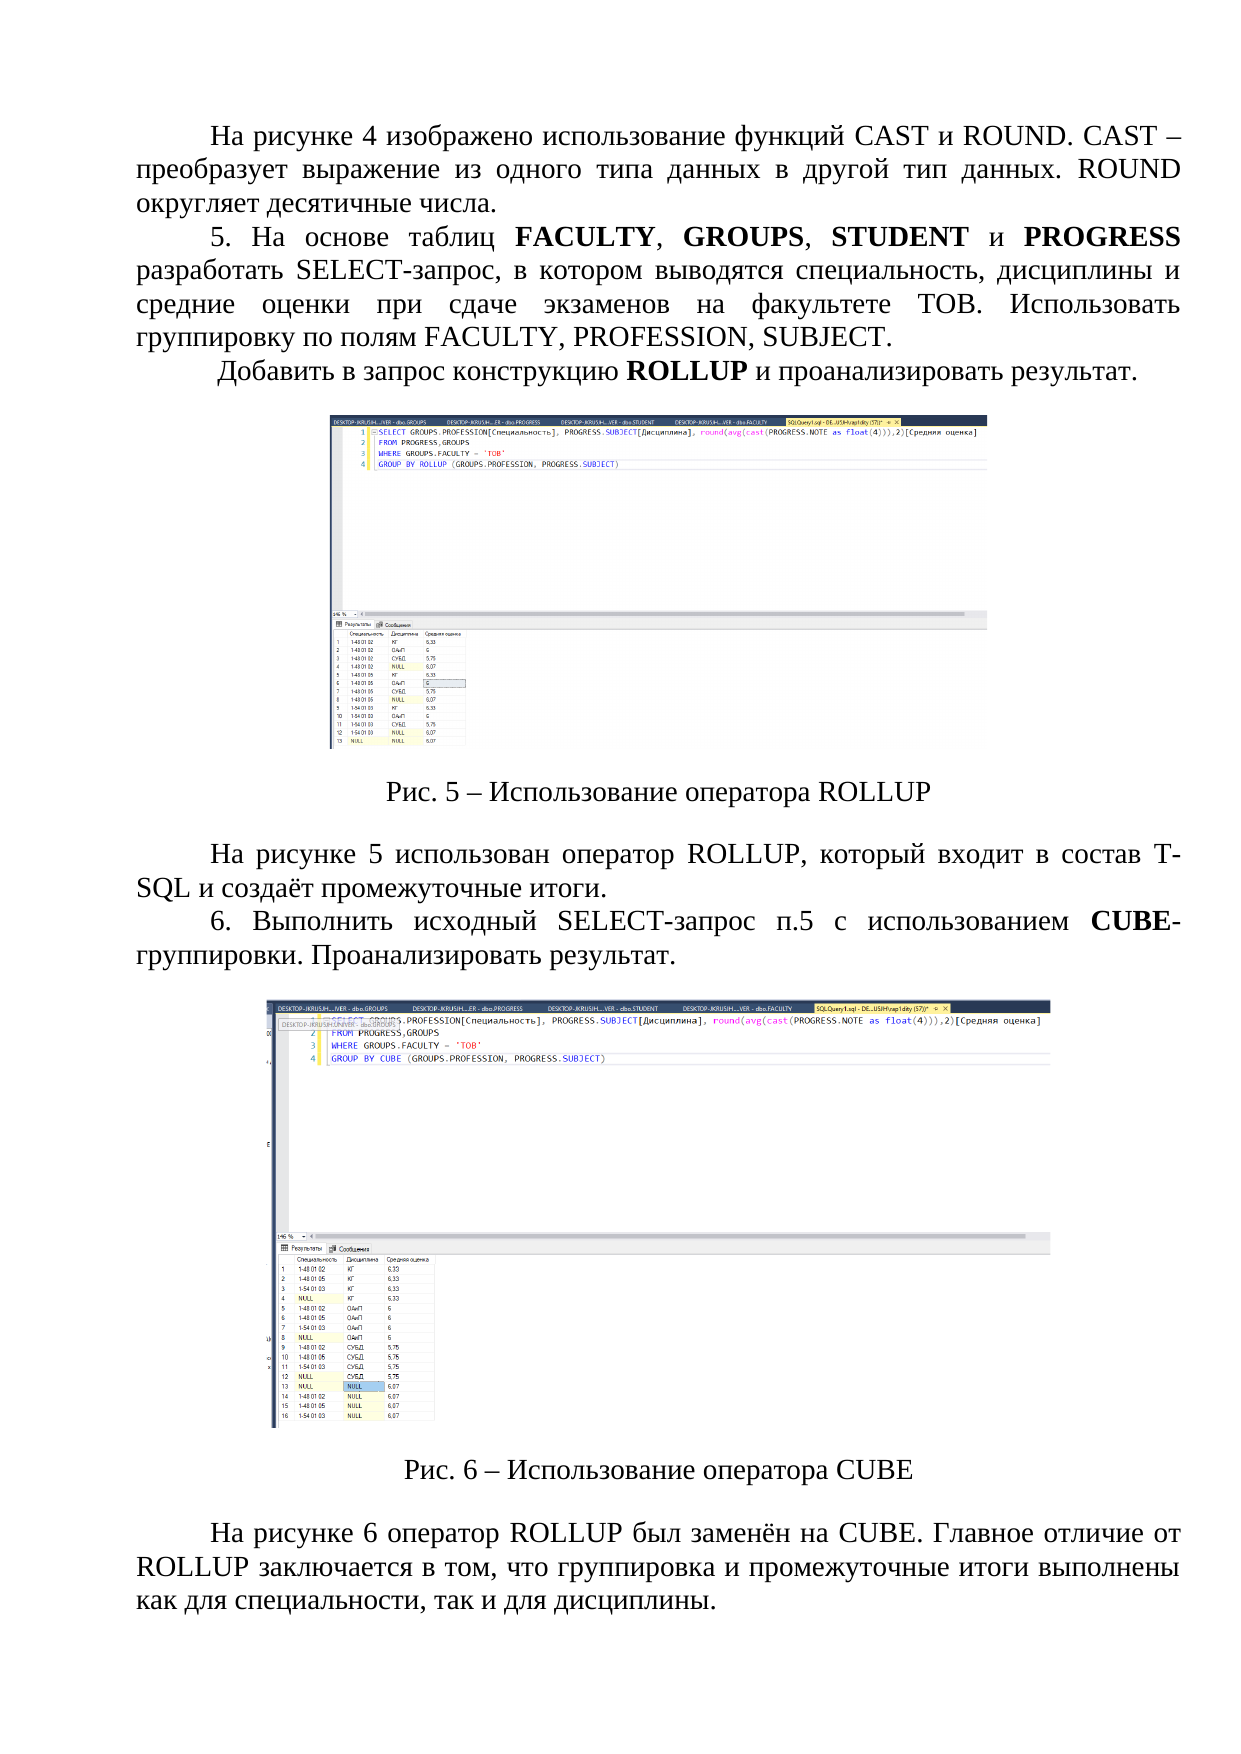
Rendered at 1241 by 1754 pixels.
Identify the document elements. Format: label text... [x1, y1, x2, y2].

text 5. На основе таблиц FACULTY, GROUPS, STUDENT и PROGRESS разработать SELECT-запрос, в котором выводятся специальность, дисциплины и средние оценки при сдаче экзаменов на факультете ТОВ. Использовать группировку по полям FACULTY, PROFESSION, SUBJECT. [136, 219, 1181, 353]
text На рисунке 5 использован оператор ROLLUP, который входит в состав T-SQL и создаёт промежуточные итоги. [136, 836, 1181, 903]
text На рисунке 4 изображено использование функций CAST и ROUND. CAST – преобразует выражение из одного типа данных в другой тип данных. ROUND округляет десятичные числа. [136, 118, 1181, 219]
text Рис. 5 – Использование оператора ROLLUP [136, 774, 1181, 807]
text На рисунке 6 оператор ROLLUP был заменён на CUBE. Главное отличие от ROLLUP заключается в том, что группировка и промежуточные итоги выполнены как для специальности, так и для дисциплины. [136, 1515, 1181, 1616]
picture [266, 999, 1051, 1428]
text 6. Выполнить исходный SELECT-запрос п.5 с использованием CUBE-группировки. Проанализировать результат. [136, 903, 1181, 971]
text Добавить в запрос конструкцию ROLLUP и проанализировать результат. [136, 353, 1181, 386]
picture [329, 415, 988, 749]
text Рис. 6 – Использование оператора CUBE [136, 1452, 1181, 1486]
